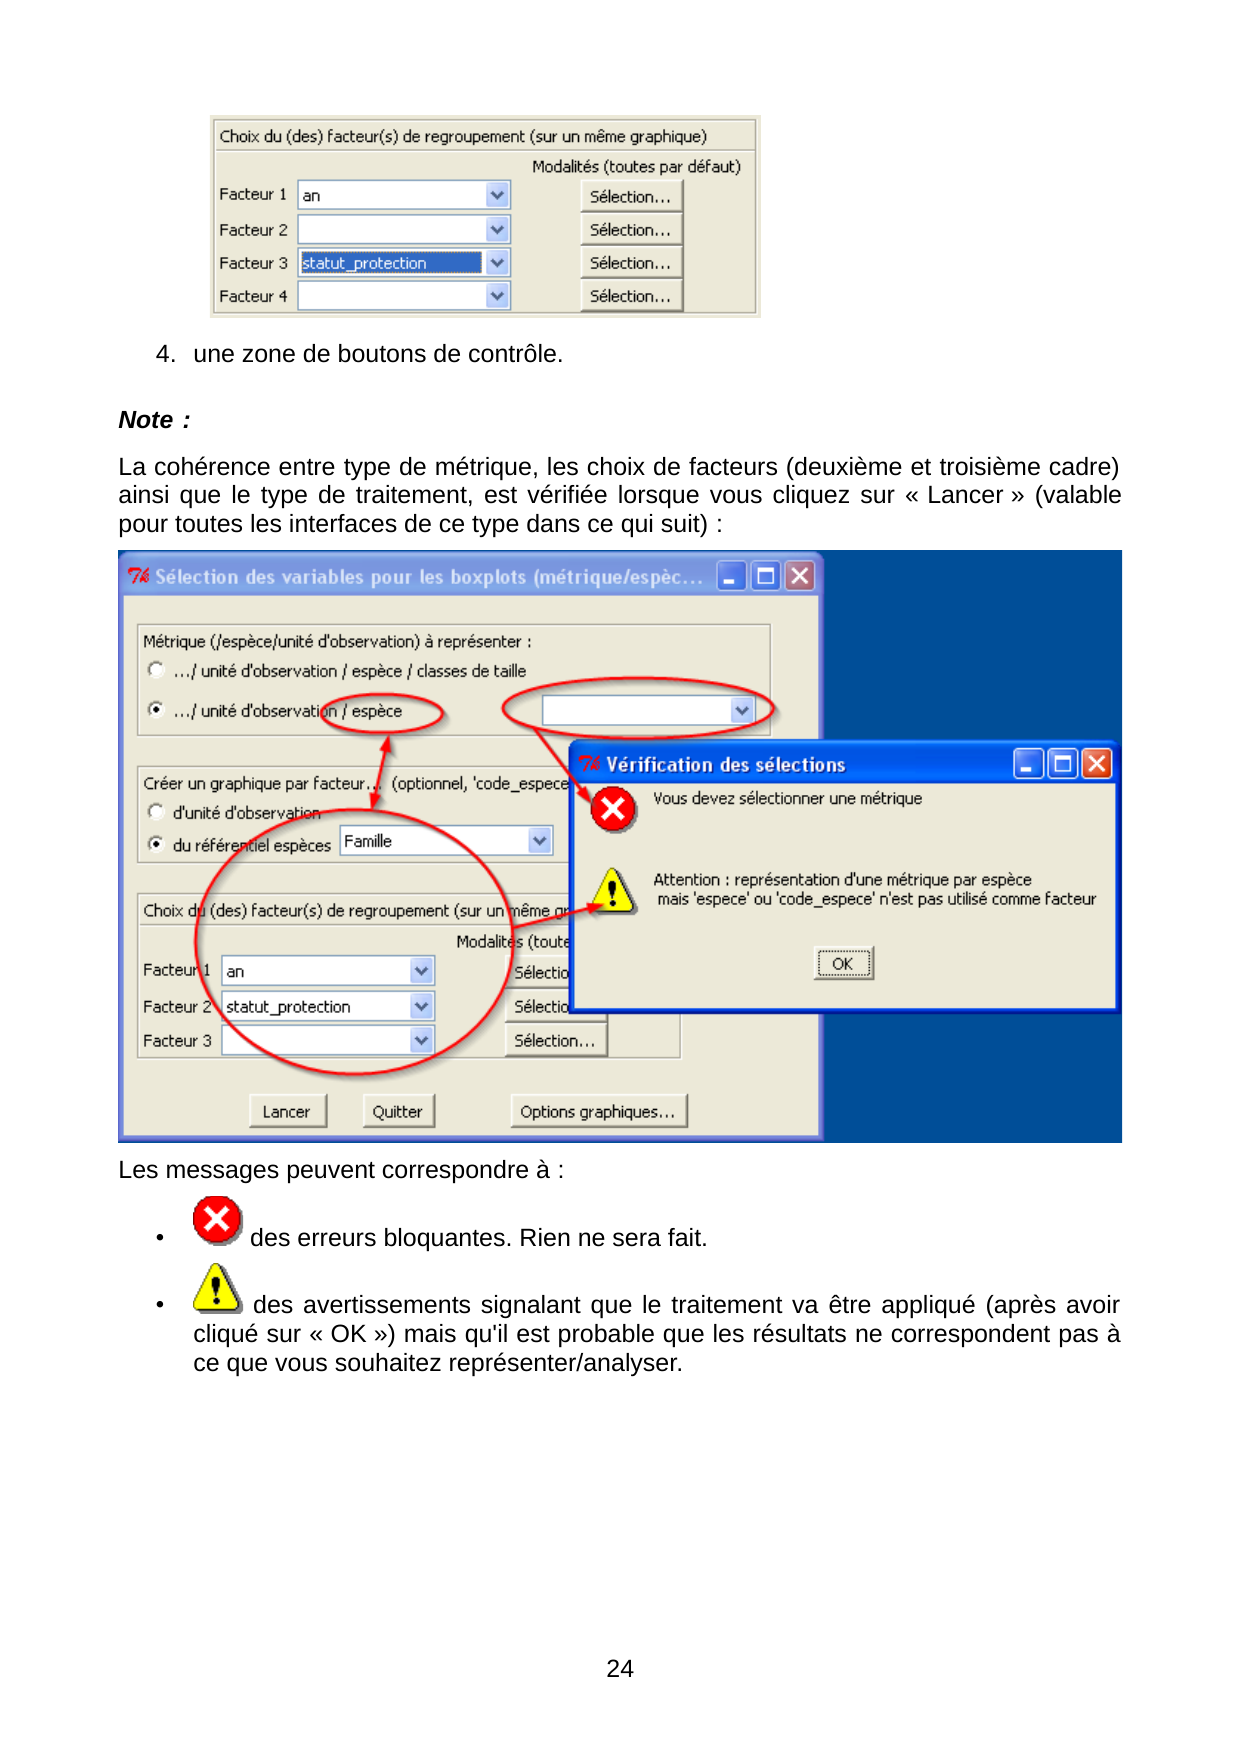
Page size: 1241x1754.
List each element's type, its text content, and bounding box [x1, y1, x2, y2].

list une zone de boutons de contrôle. [156, 339, 1122, 368]
subtitle Note : [118, 405, 1122, 433]
list [156, 106, 193, 327]
picture [193, 1263, 244, 1314]
list des avertissements signalant que le traitement va être appliqué (après avoir cliqué sur « OK ») mais qu'il est probable que les résultats ne correspondent pas à ce que vous souhaitez représenter/analyser. [156, 1264, 1122, 1377]
list [777, 106, 1122, 327]
picture [193, 1196, 244, 1246]
picture [209, 115, 761, 318]
picture [118, 550, 1123, 1143]
list des erreurs bloquantes. Rien ne sera fait. [156, 1196, 1122, 1251]
text Les messages peuvent correspondre à : [118, 1155, 1122, 1183]
text La cohérence entre type de métrique, les choix de facteurs (deuxième et troisième cadre) ainsi que le type de traitement, est vérifiée lorsque vous cliquez sur « Lancer » (valable pour toutes les interfaces de ce type dans ce qui suit) : [118, 452, 1122, 538]
